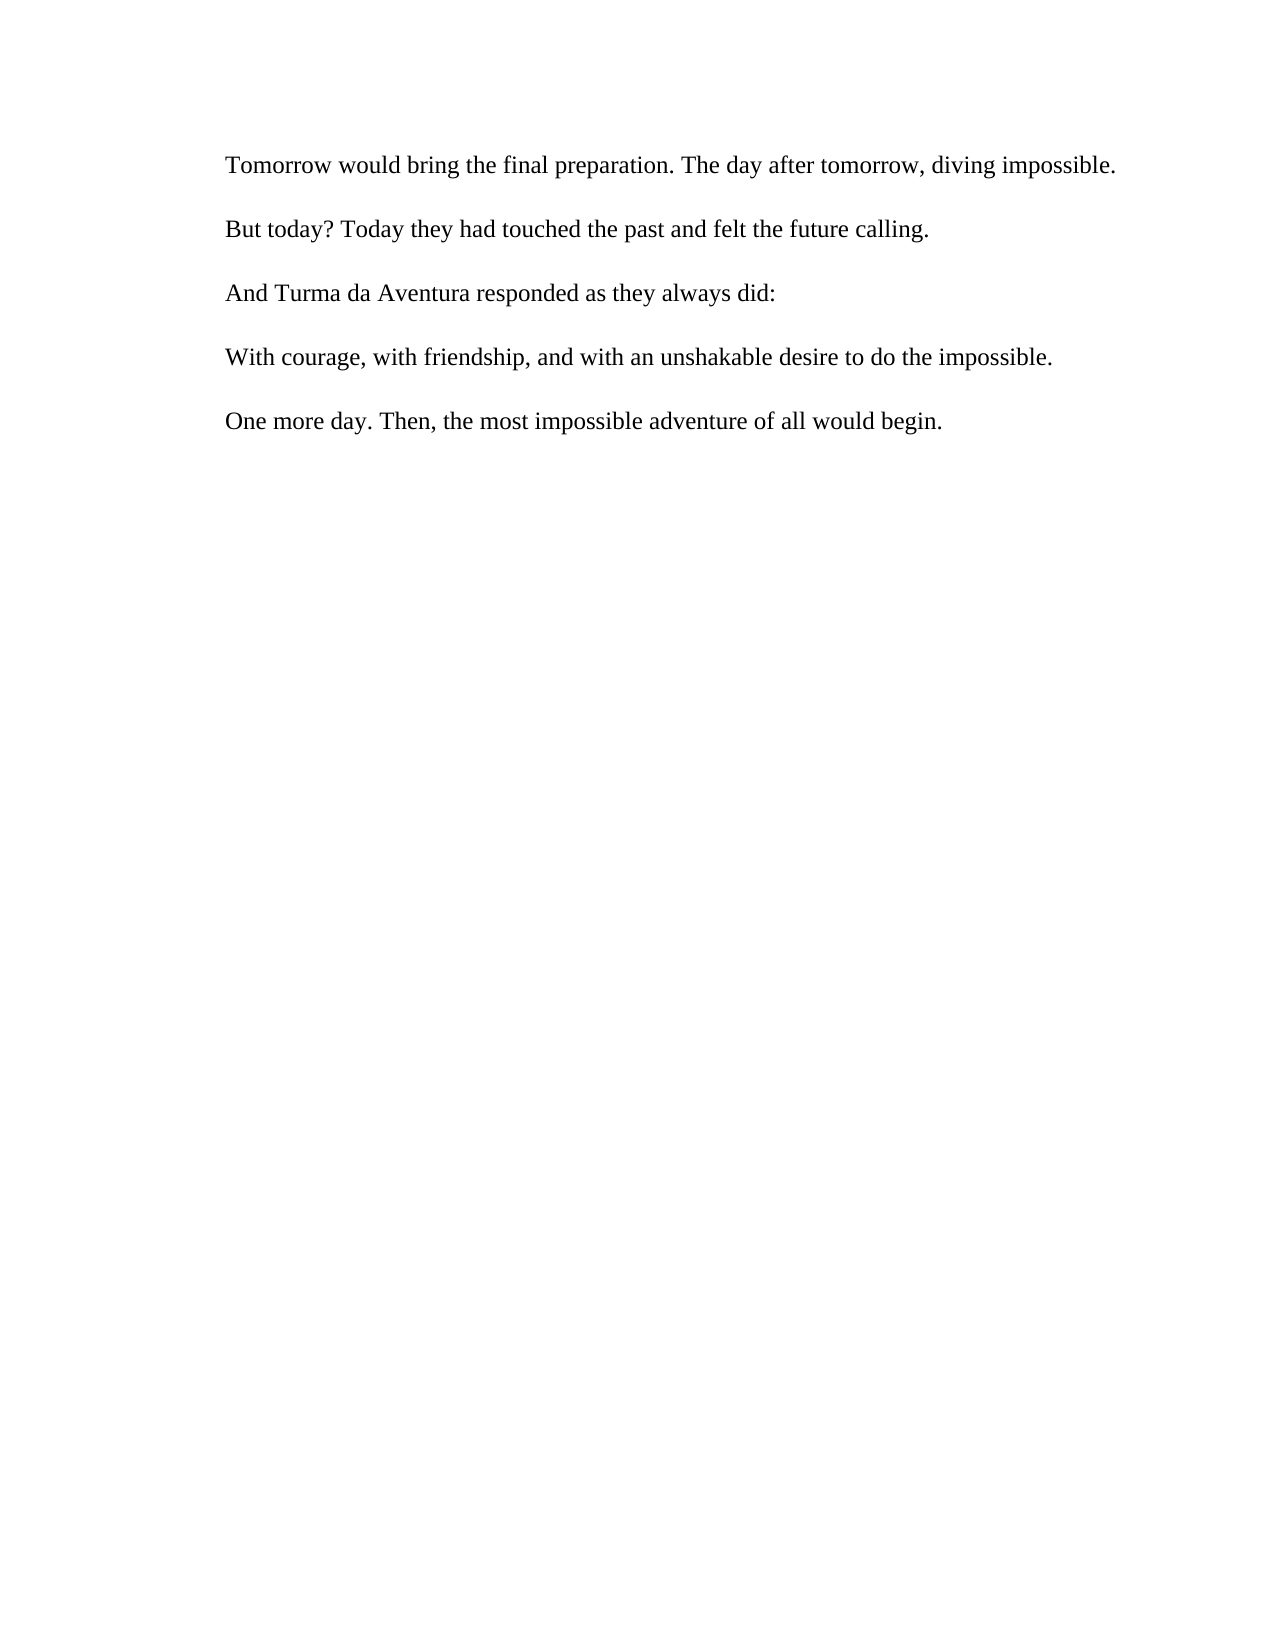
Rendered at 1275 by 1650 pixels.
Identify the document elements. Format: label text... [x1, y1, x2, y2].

text One more day. Then, the most impossible adventure of all would begin. [150, 406, 1125, 434]
text With courage, with friendship, and with an unshakable desire to do the impossible. [150, 342, 1125, 371]
text And Turma da Aventura responded as they always did: [150, 278, 1125, 307]
text But today? Today they had touched the past and felt the future calling. [150, 214, 1125, 243]
text Tomorrow would bring the final preparation. The day after tomorrow, diving impossible. [150, 150, 1125, 179]
